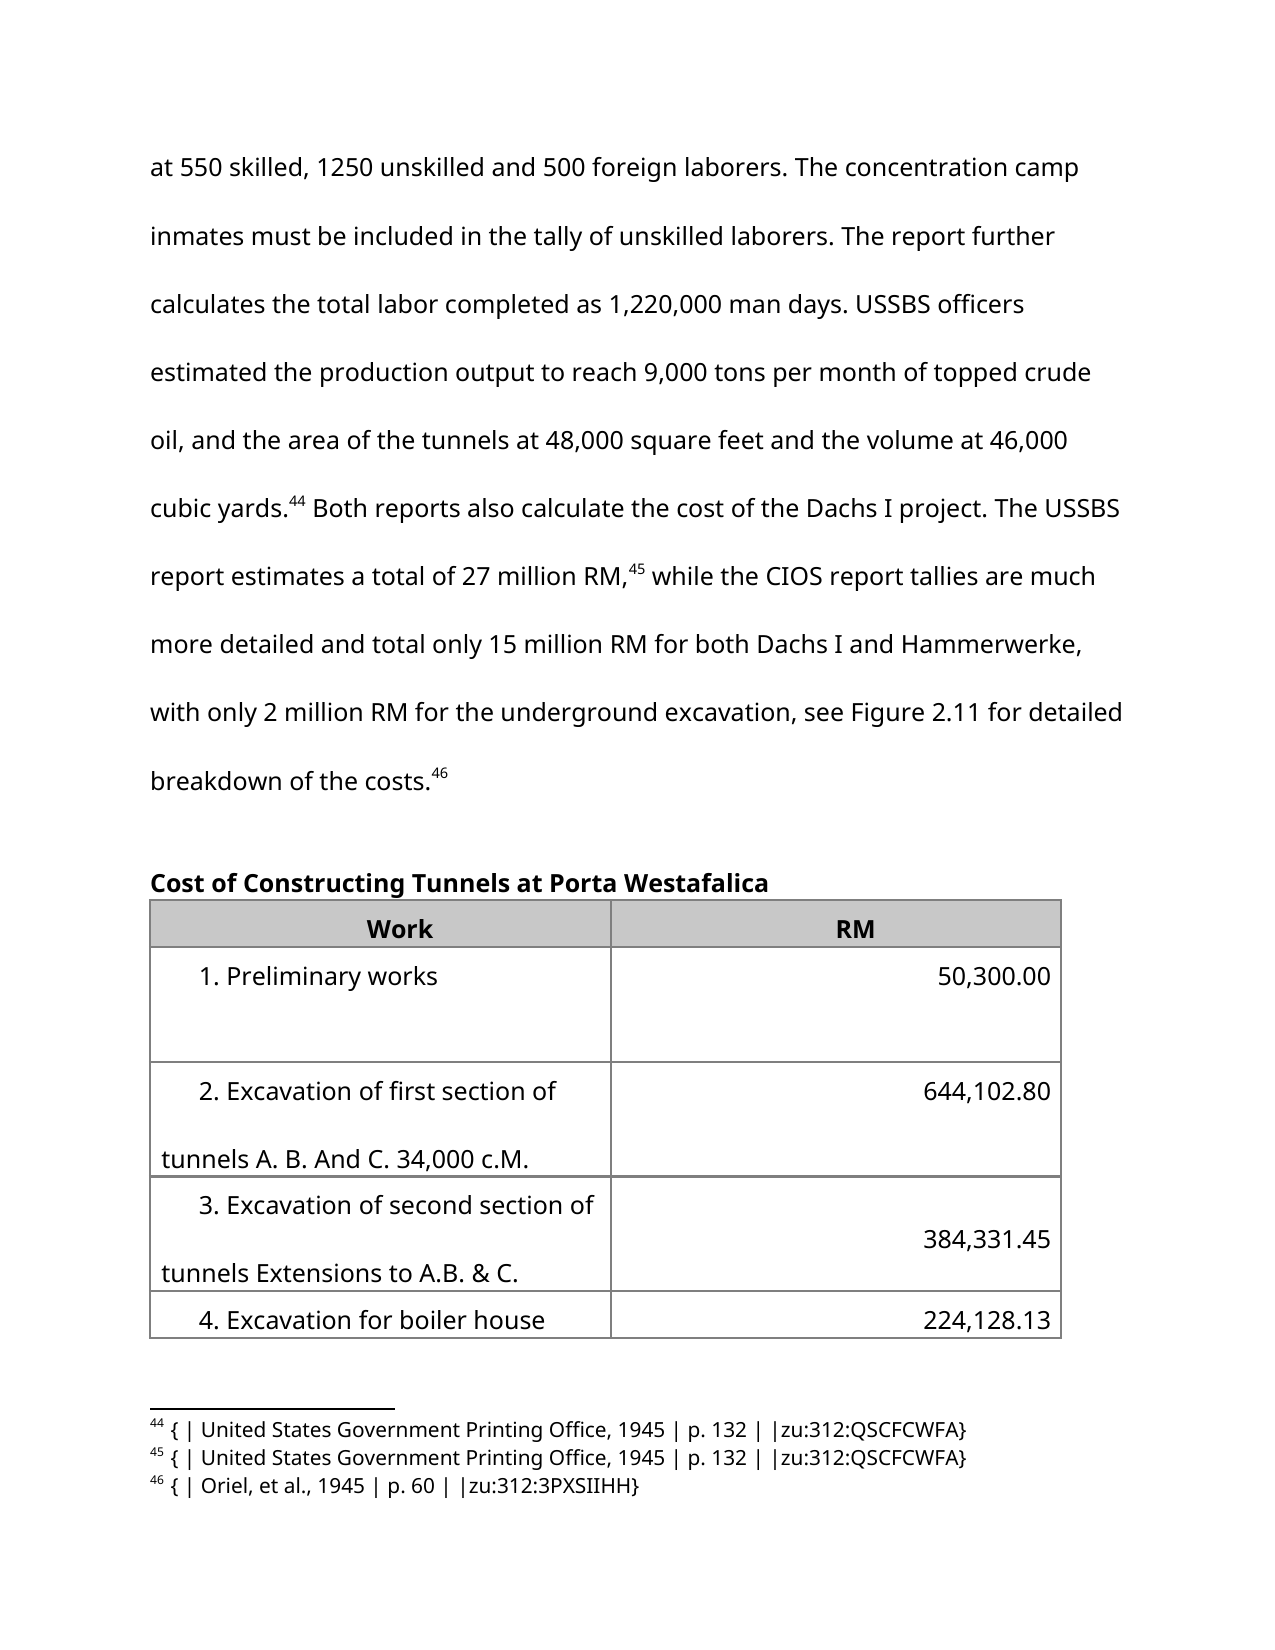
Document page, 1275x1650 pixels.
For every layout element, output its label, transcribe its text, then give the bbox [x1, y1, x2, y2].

table_cell 3. Excavation of second section of tunnels Extensions to A.B. & C. [151, 1178, 610, 1290]
text { | Oriel, et al., 1945 | p. 60 | |zu:312:3PXSIIHH} [150, 1472, 1125, 1500]
table_cell 224,128.13 [612, 1292, 1060, 1337]
text Cost of Constructing Tunnels at Porta Westafalica [150, 865, 1125, 899]
table_cell 50,300.00 [612, 948, 1060, 1061]
table_cell 4. Excavation for boiler house [151, 1292, 610, 1337]
text { | United States Government Printing Office, 1945 | p. 132 | |zu:312:QSCFCWFA} [150, 1415, 1125, 1443]
text at 550 skilled, 1250 unskilled and 500 foreign laborers. The concentration camp inmates must be included in the tally of unskilled laborers. The report further calculates the total labor completed as 1,220,000 man days. USSBS officers estimated the production output to reach 9,000 tons per month of topped crude oil, and the area of the tunnels at 48,000 square feet and the volume at 46,000 cubic yards. Both reports also calculate the cost of the Dachs I project. The USSBS report estimates a total of 27 million RM, while the CIOS report tallies are much more detailed and total only 15 million RM for both Dachs I and Hammerwerke, with only 2 million RM for the underground excavation, see Figure 2.11 for detailed breakdown of the costs. [150, 150, 1125, 797]
table_header RM [612, 901, 1060, 946]
text { | United States Government Printing Office, 1945 | p. 132 | |zu:312:QSCFCWFA} [150, 1443, 1125, 1472]
table_cell 644,102.80 [612, 1063, 1060, 1175]
table_header Work [151, 901, 610, 946]
table_cell 2. Excavation of first section of tunnels A. B. And C. 34,000 c.M. [151, 1063, 610, 1175]
table_cell 1. Preliminary works [151, 948, 610, 1061]
table_cell 384,331.45 [612, 1178, 1060, 1290]
